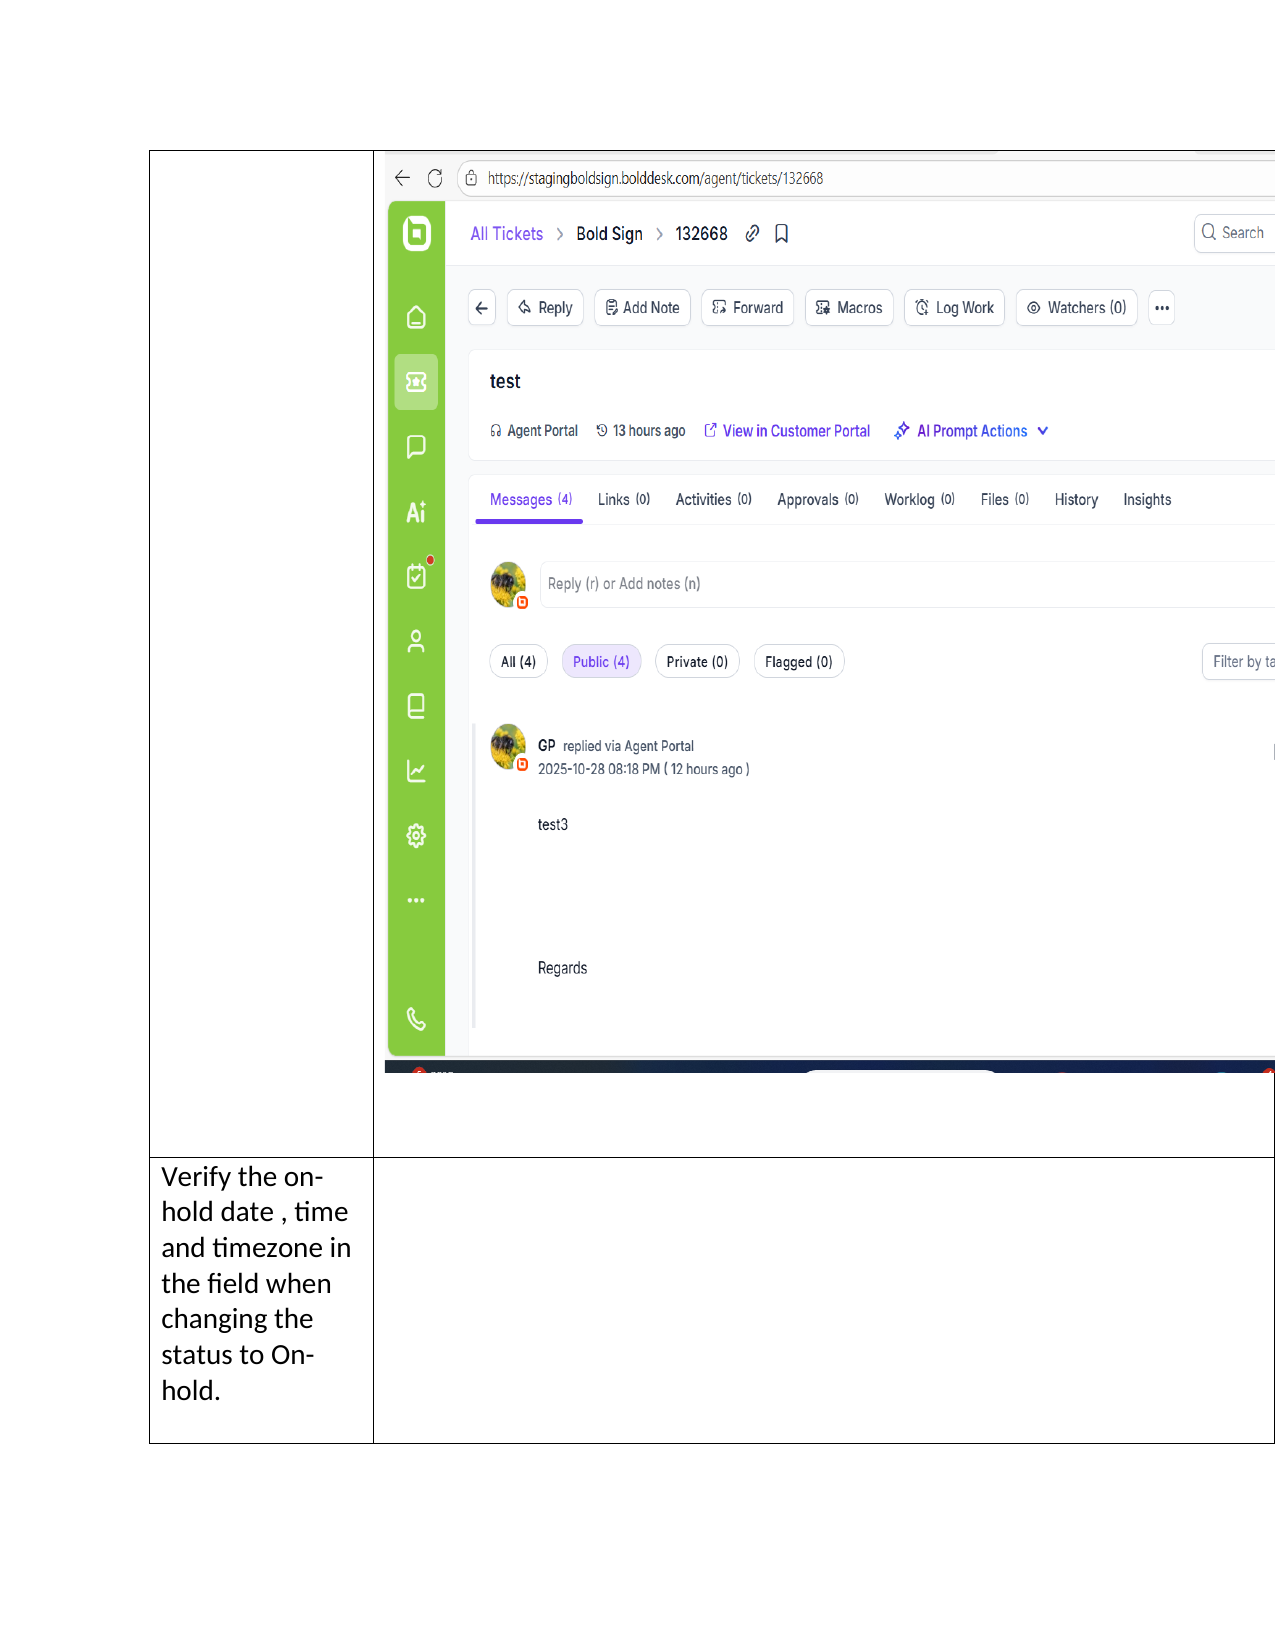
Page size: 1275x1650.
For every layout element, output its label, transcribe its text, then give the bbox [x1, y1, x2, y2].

table_cell [374, 1158, 1274, 1443]
table_cell [150, 151, 373, 1157]
table_cell [374, 151, 1274, 1157]
table_cell Verify the on-hold date , time and timezone in the field when changing the status to On-hold. [150, 1158, 373, 1443]
